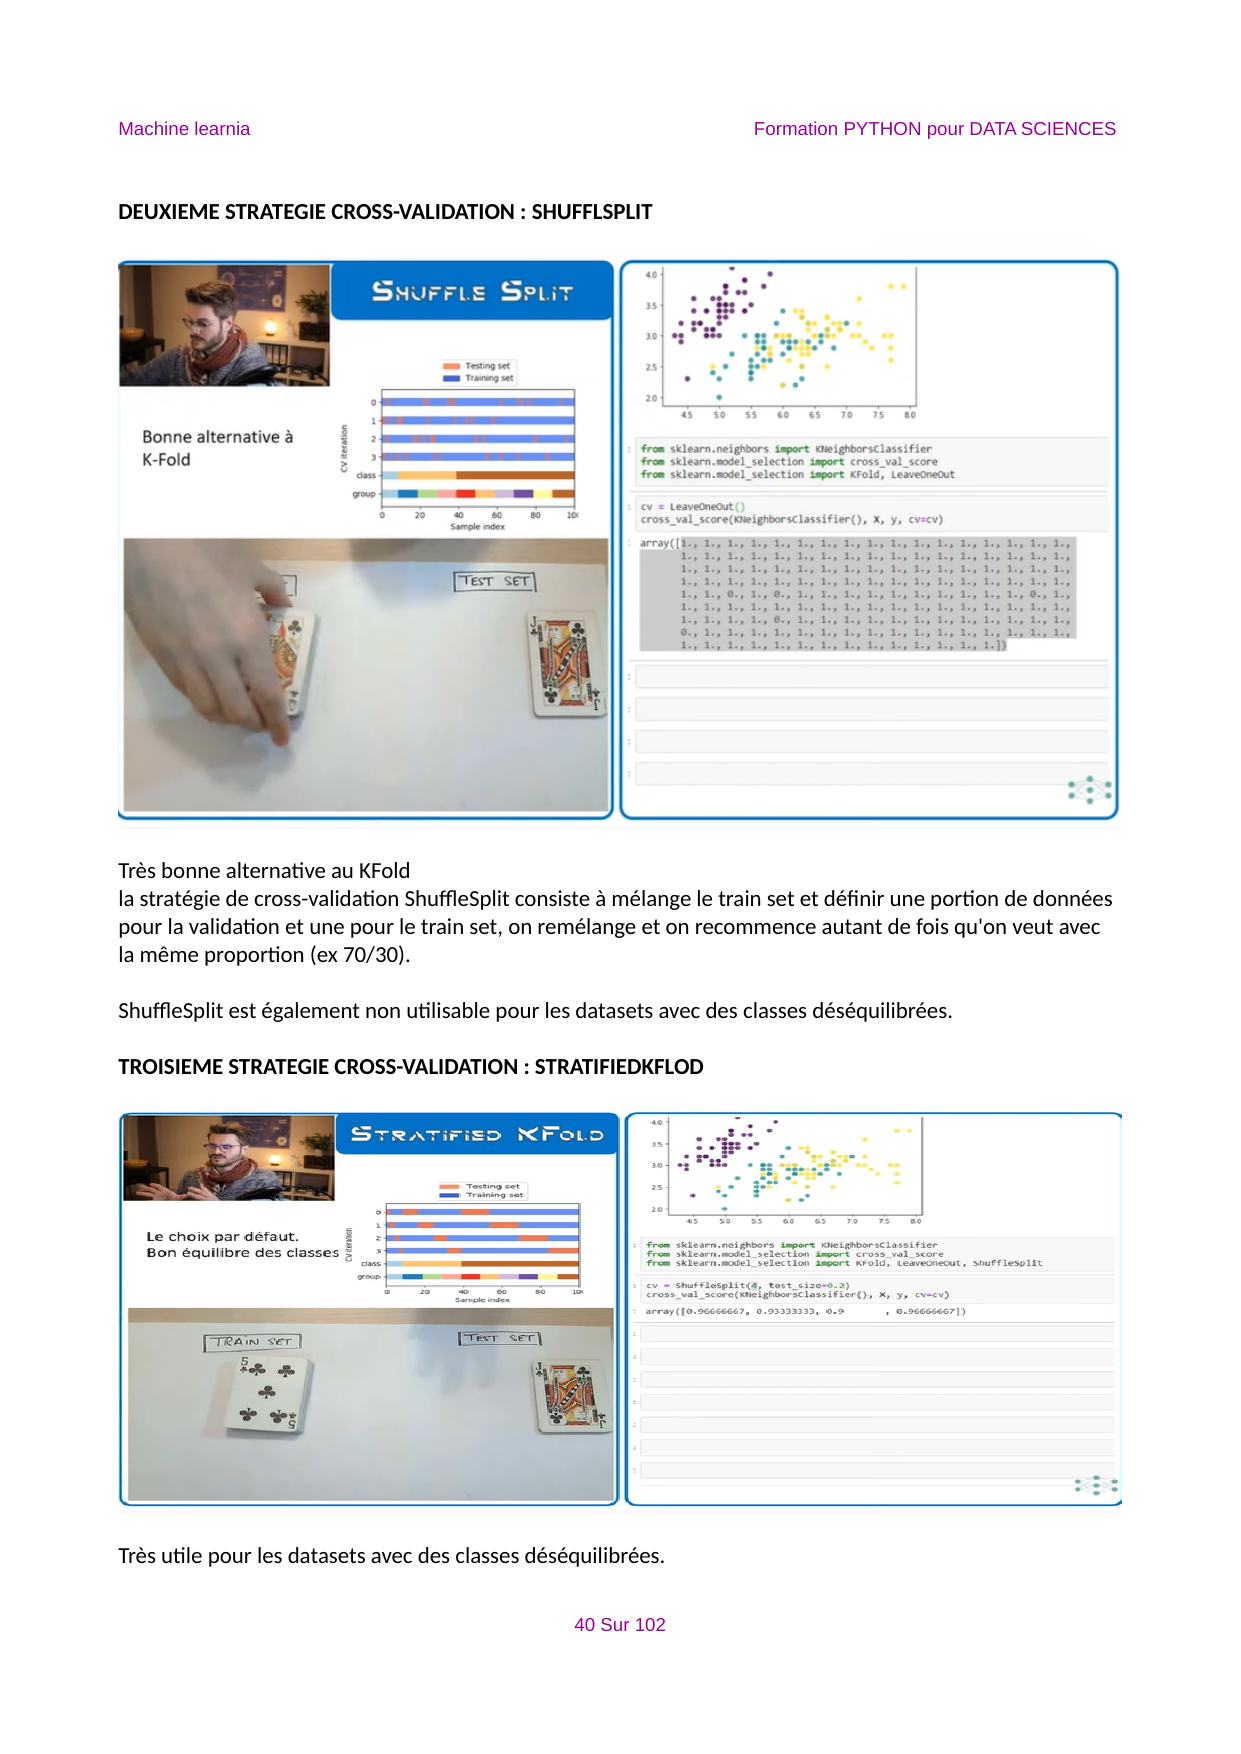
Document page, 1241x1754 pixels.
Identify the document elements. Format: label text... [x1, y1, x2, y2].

picture [118, 253, 1122, 829]
text TROISIEME STRATEGIE CROSS-VALIDATION : STRATIFIEDKFLOD [118, 1052, 1122, 1080]
text DEUXIEME STRATEGIE CROSS-VALIDATION : SHUFFLSPLIT [118, 197, 1122, 225]
text Très utile pour les datasets avec des classes déséquilibrées. [118, 1541, 1122, 1569]
text Très bonne alternative au KFold [118, 856, 1122, 884]
text la stratégie de cross-validation ShuffleSplit consiste à mélange le train set et définir une portion de données pour la validation et une pour le train set, on remélange et on recommence autant de fois qu'on veut avec la même proportion (ex 70/30). [118, 884, 1122, 968]
picture [118, 1109, 1122, 1514]
text ShuffleSplit est également non utilisable pour les datasets avec des classes déséquilibrées. [118, 996, 1122, 1024]
